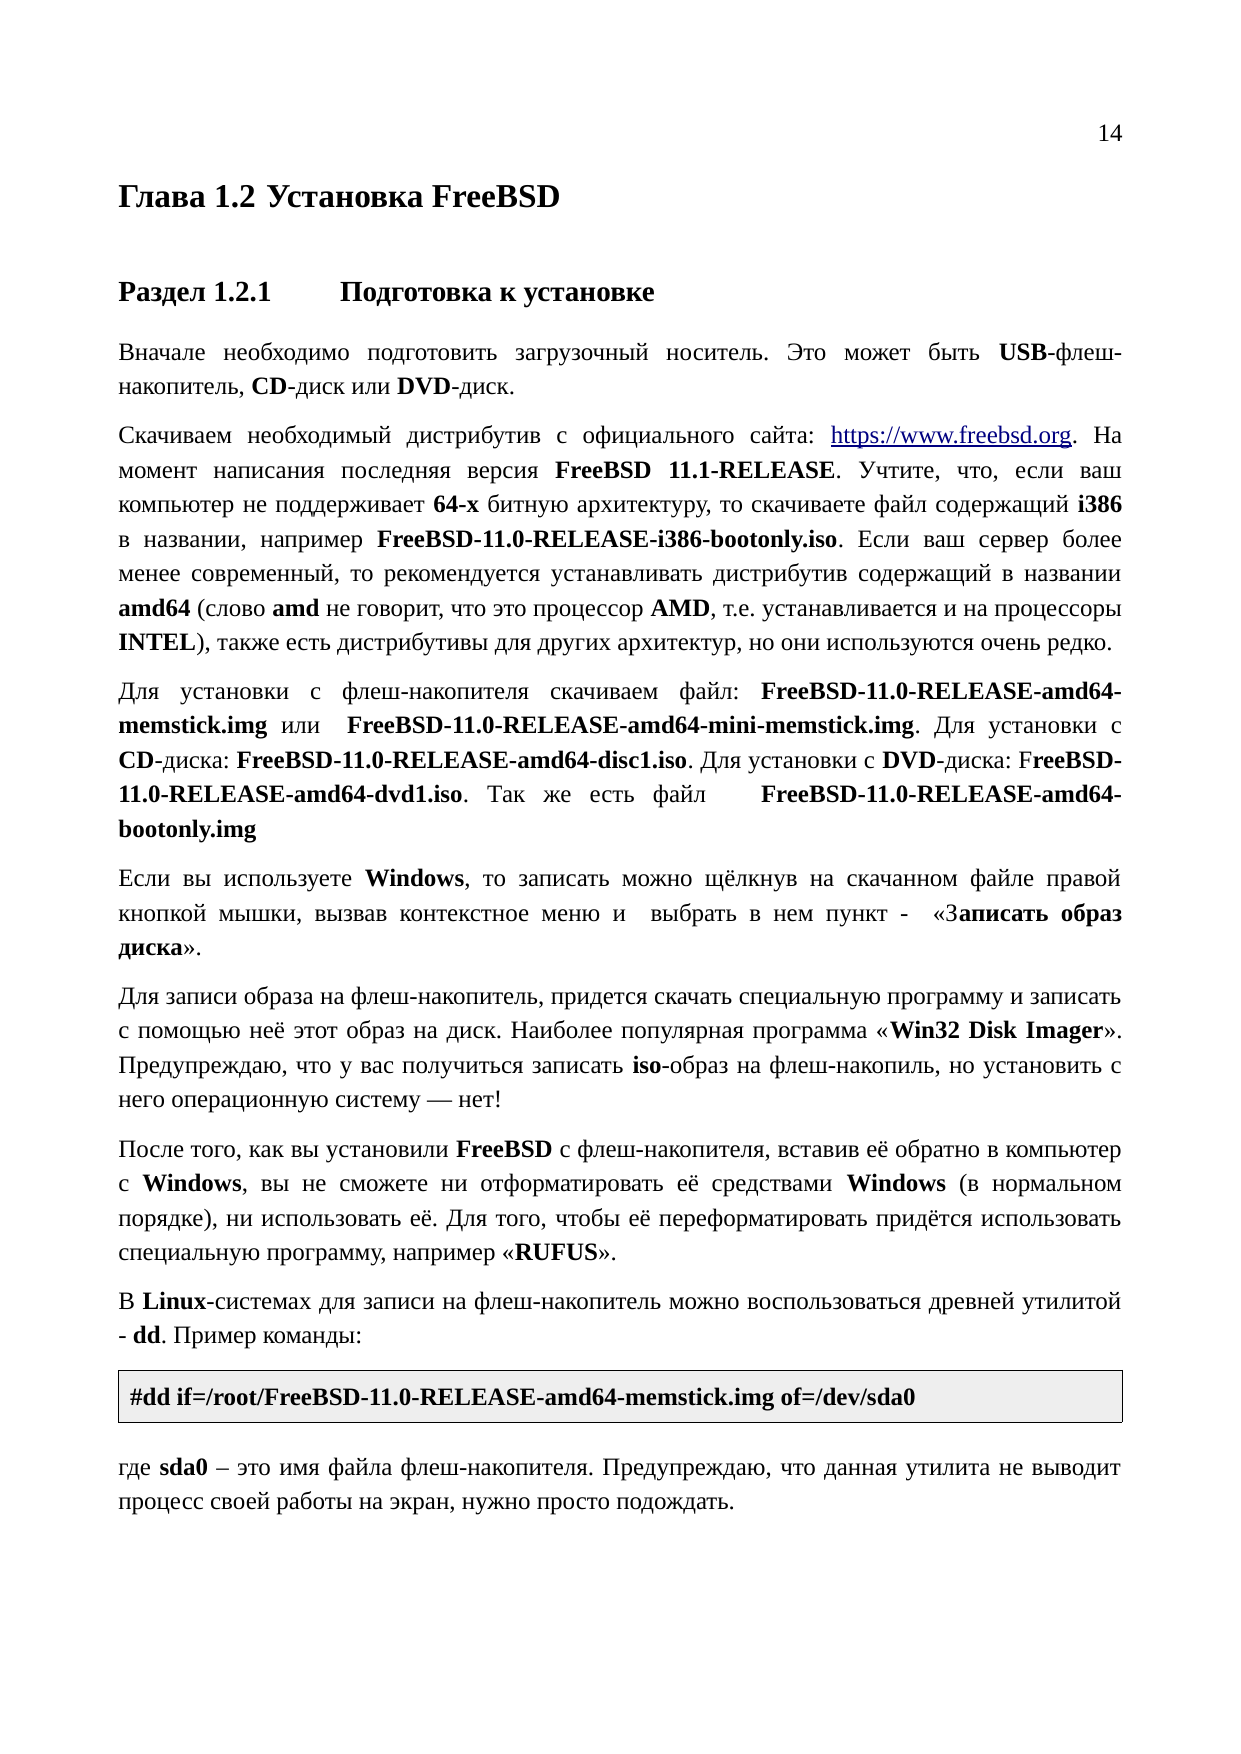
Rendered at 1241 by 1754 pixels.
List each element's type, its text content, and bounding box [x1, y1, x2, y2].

text #dd if=/root/FreeBSD-11.0-RELEASE-amd64-memstick.img of=/dev/sda0 [119, 1371, 1122, 1422]
text Для записи образа на флеш-накопитель, придется скачать специальную программу и записать с помощью неё этот образ на диск. Наиболее популярная программа «Win32 Disk Imager». Предупреждаю, что у вас получиться записать iso-образ на флеш-накопиль, но установить с него операционную систему — нет! [118, 981, 1122, 1113]
text Скачиваем необходимый дистрибутив с официального сайта: https://www.freebsd.org. На момент написания последняя версия FreeBSD 11.1-RELEASE. Учтите, что, если ваш компьютер не поддерживает 64-х битную архитектуру, то скачиваете файл содержащий i386 в названии, например FreeBSD-11.0-RELEASE-i386-bootonly.iso. Если ваш сервер более менее современный, то рекомендуется устанавливать дистрибутив содержащий в названии amd64 (слово amd не говорит, что это процессор AMD, т.е. устанавливается и на процессоры INTEL), также есть дистрибутивы для других архитектур, но они используются очень редко. [118, 420, 1122, 656]
text Для установки с флеш-накопителя скачиваем файл: FreeBSD-11.0-RELEASE-amd64-memstick.img или FreeBSD-11.0-RELEASE-amd64-mini-memstick.img. Для установки с CD-диска: FreeBSD-11.0-RELEASE-amd64-disc1.iso. Для установки с DVD-диска: FreeBSD-11.0-RELEASE-amd64-dvd1.iso. Так же есть файл FreeBSD-11.0-RELEASE-amd64-bootonly.img [118, 676, 1122, 843]
text В Linux-системах для записи на флеш-накопитель можно воспользоваться древней утилитой - dd. Пример команды: [118, 1286, 1122, 1349]
subtitle Подготовка к установке [118, 274, 1122, 307]
text Если вы используете Windows, то записать можно щёлкнув на скачанном файле правой кнопкой мышки, вызвав контекстное меню и выбрать в нем пункт - «Записать образ диска». [118, 863, 1122, 961]
text После того, как вы установили FreeBSD с флеш-накопителя, вставив её обратно в компьютер с Windows, вы не сможете ни отформатировать её средствами Windows (в нормальном порядке), ни использовать её. Для того, чтобы её переформатировать придётся использовать специальную программу, например «RUFUS». [118, 1134, 1122, 1266]
text Вначале необходимо подготовить загрузочный носитель. Это может быть USB-флеш-накопитель, CD-диск или DVD-диск. [118, 337, 1122, 400]
subtitle Установка FreeBSD [118, 176, 1122, 215]
text где sda0 – это имя файла флеш-накопителя. Предупреждаю, что данная утилита не выводит процесс своей работы на экран, нужно просто подождать. [118, 1452, 1122, 1515]
